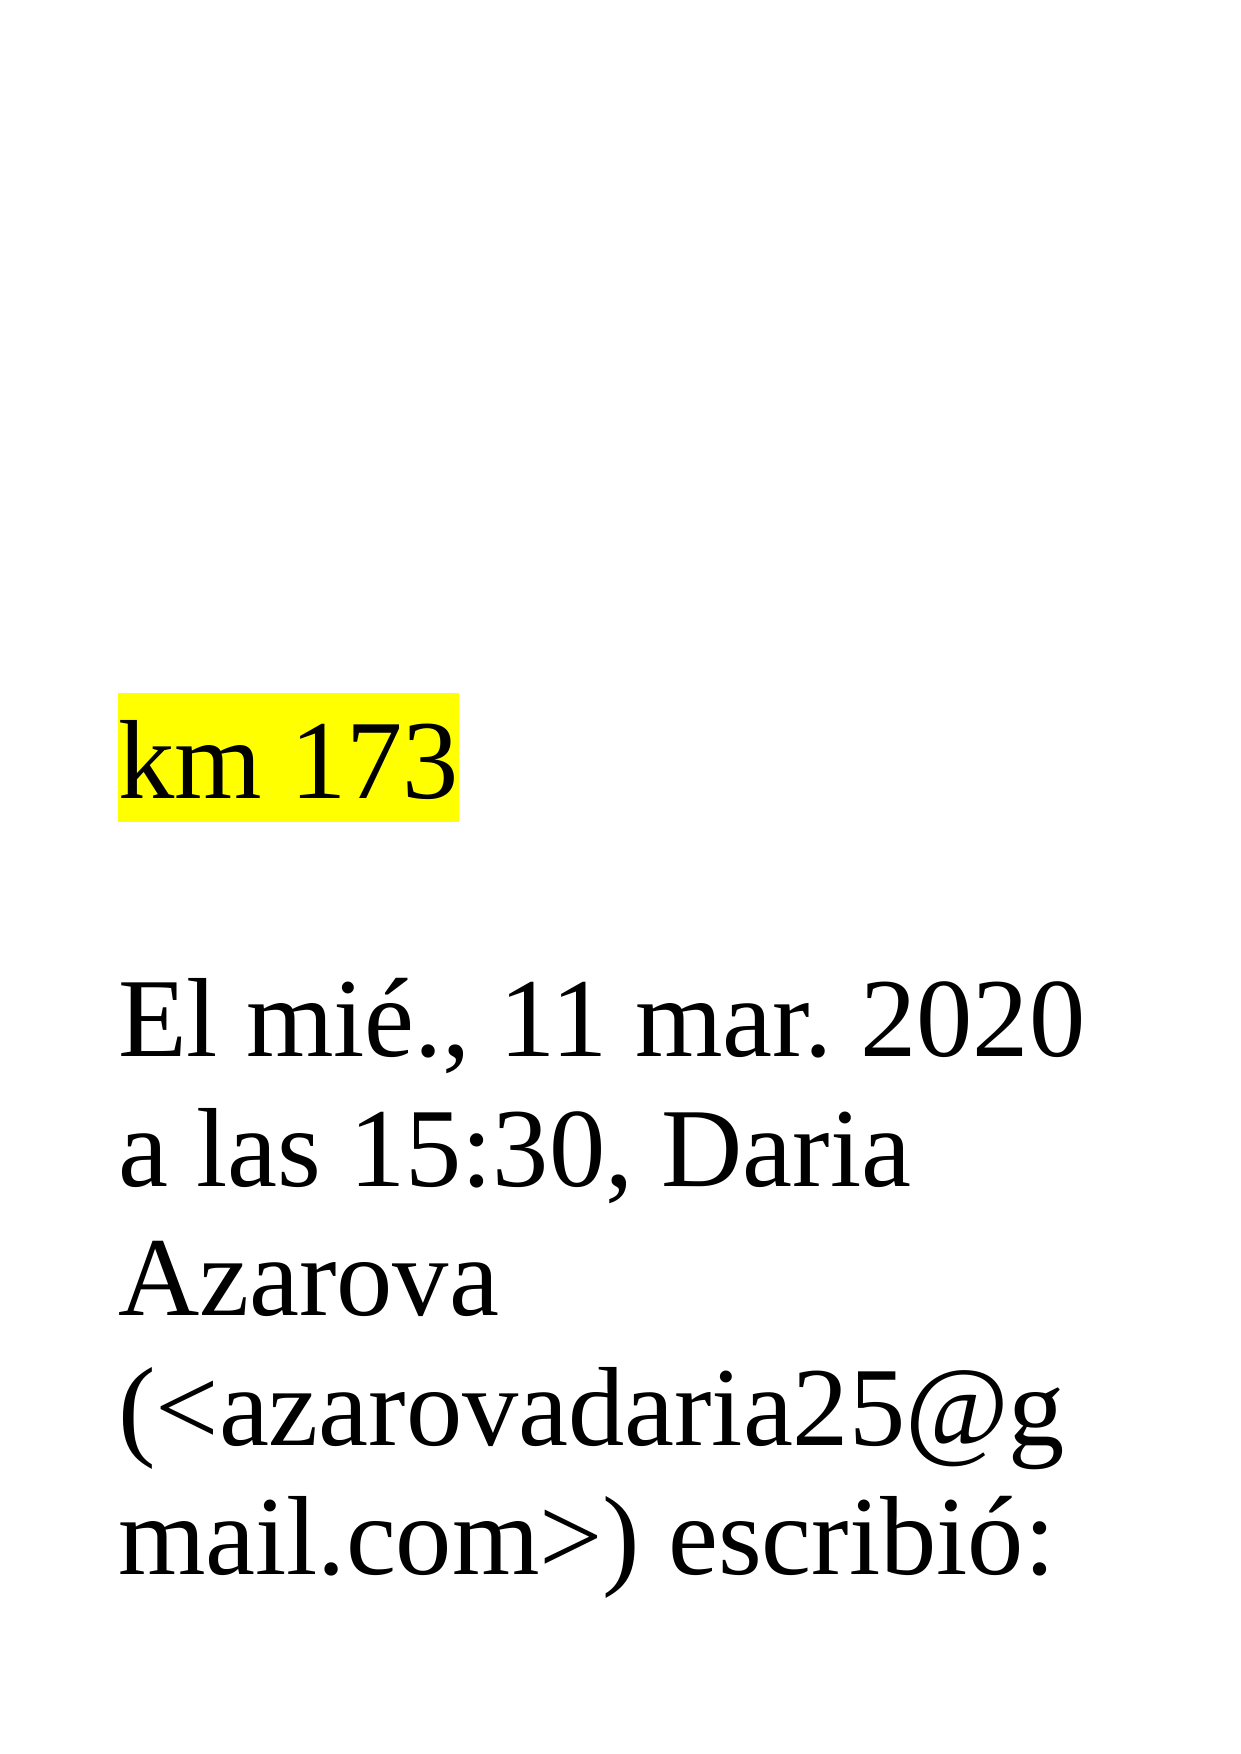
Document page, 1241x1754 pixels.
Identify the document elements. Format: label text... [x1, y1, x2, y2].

text El mié., 11 mar. 2020 a las 15:30, Daria Azarova (<azarovadaria25@gmail.com>) escribió: [118, 952, 1122, 1599]
text km 173 [118, 693, 1122, 822]
